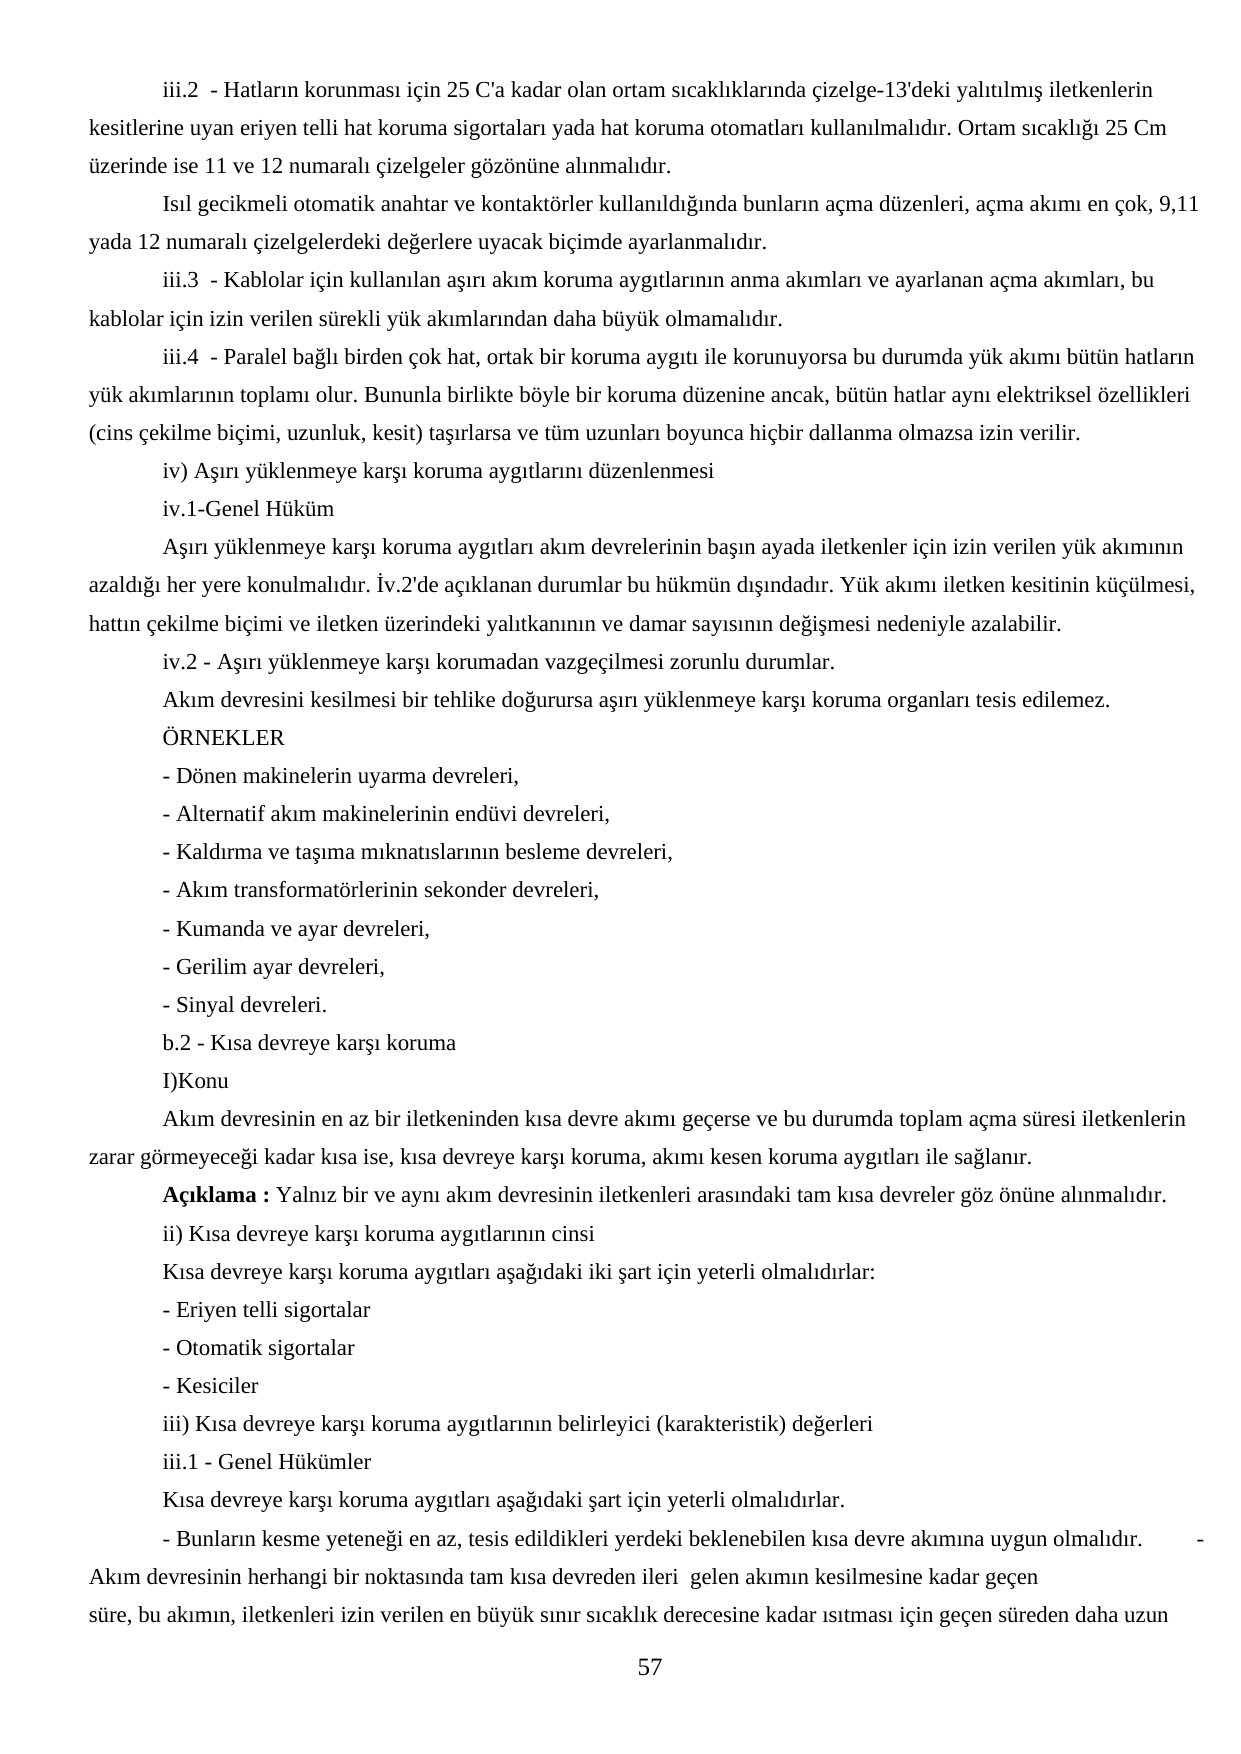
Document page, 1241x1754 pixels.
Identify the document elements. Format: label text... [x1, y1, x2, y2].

text - Gerilim ayar devreleri, [88, 954, 1211, 979]
text - Bunların kesme yeteneği en az, tesis edildikleri yerdeki beklenebilen kısa devre akımına uygun olmalıdır. -Akım devresinin herhangi bir noktasında tam kısa devreden ileri gelen akımın kesilmesine kadar geçen [88, 1526, 1211, 1589]
text Akım devresini kesilmesi bir tehlike doğurursa aşırı yüklenmeye karşı koruma organları tesis edilemez. [88, 687, 1211, 712]
text Akım devresinin en az bir iletkeninden kısa devre akımı geçerse ve bu durumda toplam açma süresi iletkenlerin zarar görmeyeceği kadar kısa ise, kısa devreye karşı koruma, akımı kesen koruma aygıtları ile sağlanır. [88, 1106, 1211, 1170]
text - Eriyen telli sigortalar [88, 1297, 1211, 1322]
text iii.4 - Paralel bağlı birden çok hat, ortak bir koruma aygıtı ile korunuyorsa bu durumda yük akımı bütün hatların yük akımlarının toplamı olur. Bununla birlikte böyle bir koruma düzenine ancak, bütün hatlar aynı elektriksel özellikleri (cins çekilme biçimi, uzunluk, kesit) taşırlarsa ve tüm uzunları boyunca hiçbir dallanma olmazsa izin verilir. [88, 344, 1211, 445]
text Kısa devreye karşı koruma aygıtları aşağıdaki şart için yeterli olmalıdırlar. [88, 1487, 1211, 1513]
text ÖRNEKLER [88, 725, 1211, 750]
text iii.2 - Hatların korunması için 25 C'a kadar olan ortam sıcaklıklarında çizelge-13'deki yalıtılmış iletkenlerin kesitlerine uyan eriyen telli hat koruma sigortaları yada hat koruma otomatları kullanılmalıdır. Ortam sıcaklığı 25 Cm üzerinde ise 11 ve 12 numaralı çizelgeler gözönüne alınmalıdır. [88, 77, 1211, 178]
text Aşırı yüklenmeye karşı koruma aygıtları akım devrelerinin başın ayada iletkenler için izin verilen yük akımının azaldığı her yere konulmalıdır. İv.2'de açıklanan durumlar bu hükmün dışındadır. Yük akımı iletken kesitinin küçülmesi, hattın çekilme biçimi ve iletken üzerindeki yalıtkanının ve damar sayısının değişmesi nedeniyle azalabilir. [88, 534, 1211, 636]
text ii) Kısa devreye karşı koruma aygıtlarının cinsi [88, 1221, 1211, 1246]
text iv.2 - Aşırı yüklenmeye karşı korumadan vazgeçilmesi zorunlu durumlar. [88, 649, 1211, 674]
text iii.1 - Genel Hükümler [88, 1449, 1211, 1475]
text - Sinyal devreleri. [88, 992, 1211, 1017]
text Açıklama : Yalnız bir ve aynı akım devresinin iletkenleri arasındaki tam kısa devreler göz önüne alınmalıdır. [88, 1182, 1211, 1208]
text süre, bu akımın, iletkenleri izin verilen en büyük sınır sıcaklık derecesine kadar ısıtması için geçen süreden daha uzun [88, 1602, 1211, 1627]
text - Kumanda ve ayar devreleri, [88, 916, 1211, 941]
text - Dönen makinelerin uyarma devreleri, [88, 763, 1211, 788]
text iv) Aşırı yüklenmeye karşı koruma aygıtlarını düzenlenmesi [88, 458, 1211, 483]
text Kısa devreye karşı koruma aygıtları aşağıdaki iki şart için yeterli olmalıdırlar: [88, 1259, 1211, 1284]
text iii) Kısa devreye karşı koruma aygıtlarının belirleyici (karakteristik) değerleri [88, 1411, 1211, 1437]
text - Kesiciler [88, 1373, 1211, 1398]
text b.2 - Kısa devreye karşı koruma [88, 1030, 1211, 1055]
text iv.1-Genel Hüküm [88, 496, 1211, 522]
text - Alternatif akım makinelerinin endüvi devreleri, [88, 801, 1211, 827]
text iii.3 - Kablolar için kullanılan aşırı akım koruma aygıtlarının anma akımları ve ayarlanan açma akımları, bu kablolar için izin verilen sürekli yük akımlarından daha büyük olmamalıdır. [88, 267, 1211, 331]
text Isıl gecikmeli otomatik anahtar ve kontaktörler kullanıldığında bunların açma düzenleri, açma akımı en çok, 9,11 yada 12 numaralı çizelgelerdeki değerlere uyacak biçimde ayarlanmalıdır. [88, 191, 1211, 255]
text - Otomatik sigortalar [88, 1335, 1211, 1360]
text - Akım transformatörlerinin sekonder devreleri, [88, 877, 1211, 903]
text - Kaldırma ve taşıma mıknatıslarının besleme devreleri, [88, 839, 1211, 865]
text I)Konu [88, 1068, 1211, 1093]
